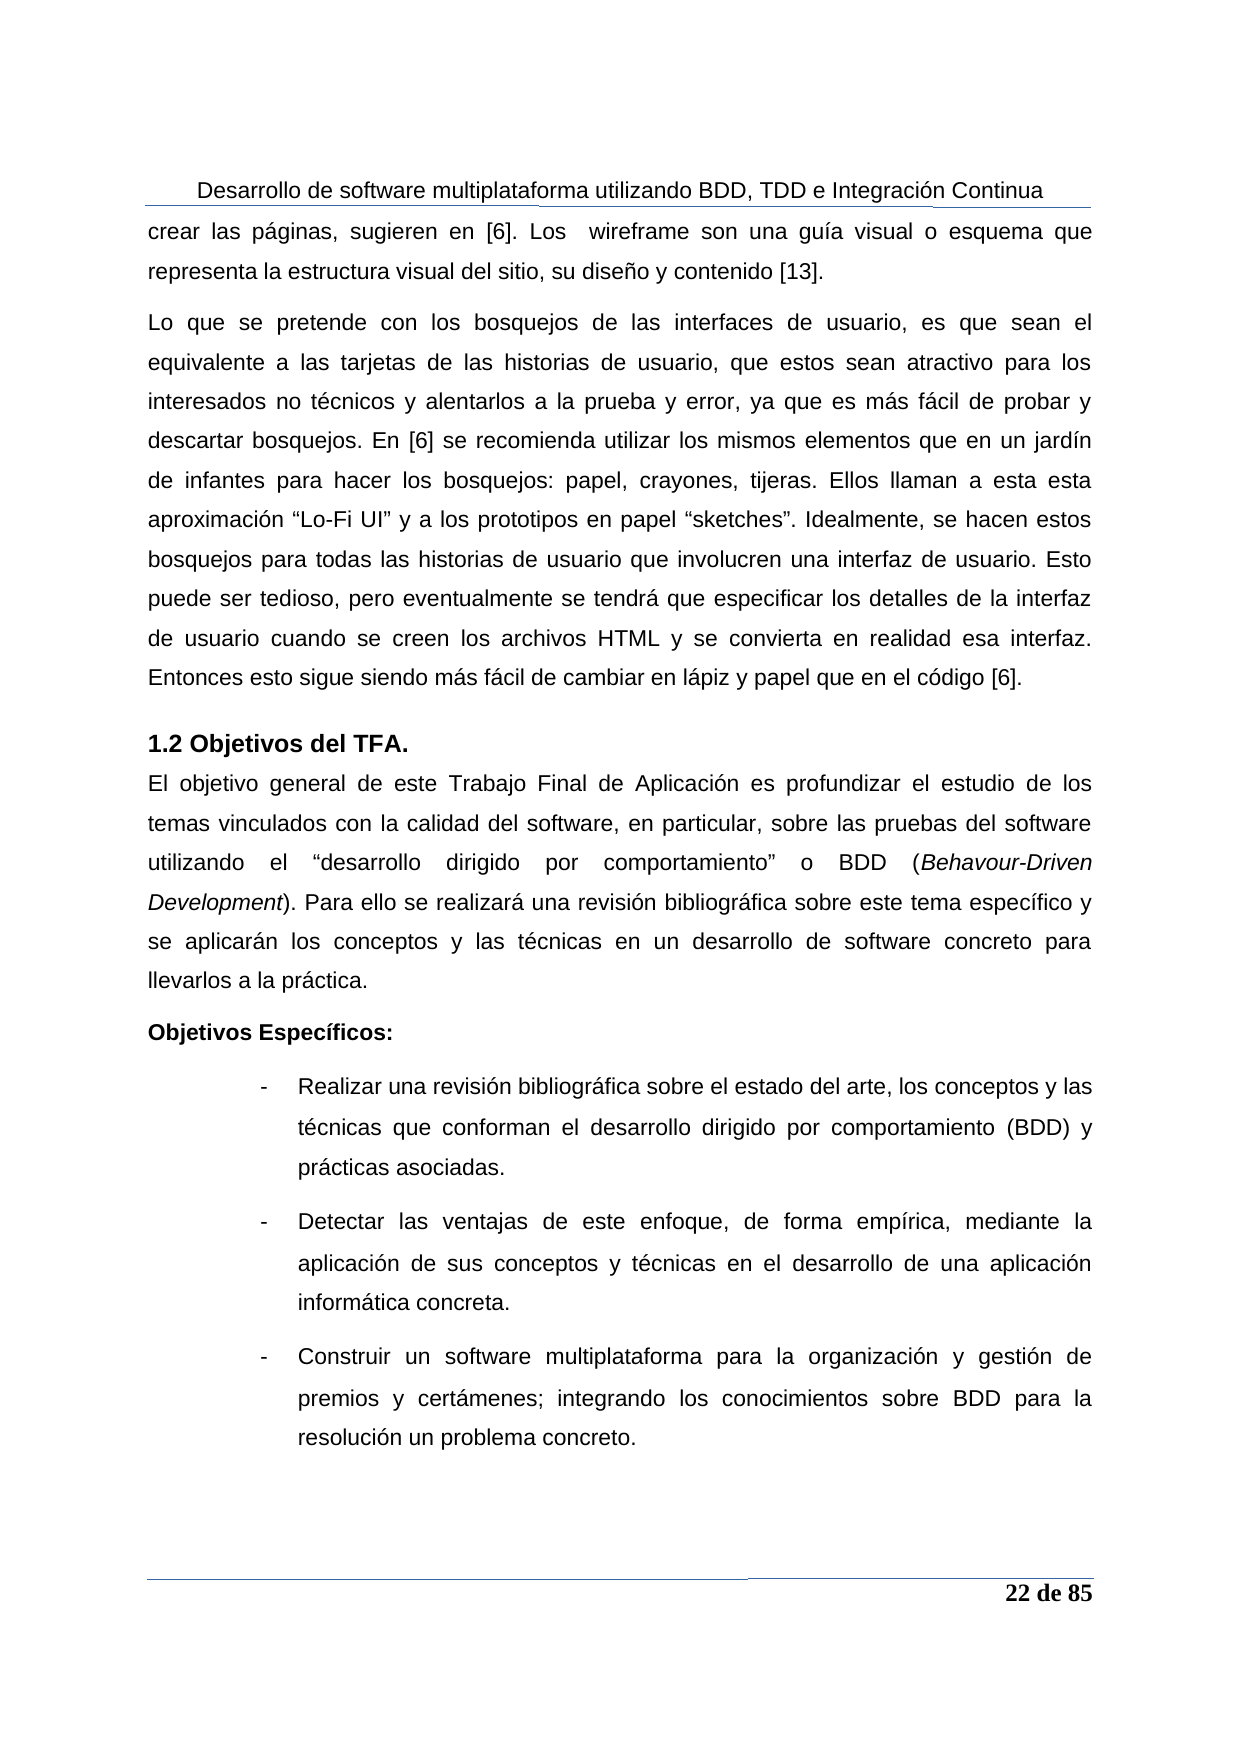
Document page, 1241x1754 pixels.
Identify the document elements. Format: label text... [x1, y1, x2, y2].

text crear las páginas, sugieren en [6]. Los wireframe son una guía visual o esquema que representa la estructura visual del sitio, su diseño y contenido [13]. [148, 218, 1093, 284]
subtitle 1.2 Objetivos del TFA. [148, 729, 1093, 758]
list Construir un software multiplataforma para la organización y gestión de premios y certámenes; integrando los conocimientos sobre BDD para la resolución un problema concreto. [260, 1340, 1093, 1450]
text El objetivo general de este Trabajo Final de Aplicación es profundizar el estudio de los temas vinculados con la calidad del software, en particular, sobre las pruebas del software utilizando el “desarrollo dirigido por comportamiento” o BDD (Behavour-Driven Development). Para ello se realizará una revisión bibliográfica sobre este tema específico y se aplicarán los conceptos y las técnicas en un desarrollo de software concreto para llevarlos a la práctica. [148, 770, 1093, 994]
text Objetivos Específicos: [148, 1019, 1093, 1045]
list Detectar las ventajas de este enfoque, de forma empírica, mediante la aplicación de sus conceptos y técnicas en el desarrollo de una aplicación informática concreta. [260, 1205, 1093, 1315]
text Lo que se pretende con los bosquejos de las interfaces de usuario, es que sean el equivalente a las tarjetas de las historias de usuario, que estos sean atractivo para los interesados no técnicos y alentarlos a la prueba y error, ya que es más fácil de probar y descartar bosquejos. En [6] se recomienda utilizar los mismos elementos que en un jardín de infantes para hacer los bosquejos: papel, crayones, tijeras. Ellos llaman a esta esta aproximación “Lo-Fi UI” y a los prototipos en papel “sketches”. Idealmente, se hacen estos bosquejos para todas las historias de usuario que involucren una interfaz de usuario. Esto puede ser tedioso, pero eventualmente se tendrá que especificar los detalles de la interfaz de usuario cuando se creen los archivos HTML y se convierta en realidad esa interfaz. Entonces esto sigue siendo más fácil de cambiar en lápiz y papel que en el código [6]. [148, 309, 1093, 691]
list Realizar una revisión bibliográfica sobre el estado del arte, los conceptos y las técnicas que conforman el desarrollo dirigido por comportamiento (BDD) y prácticas asociadas. [260, 1070, 1093, 1180]
